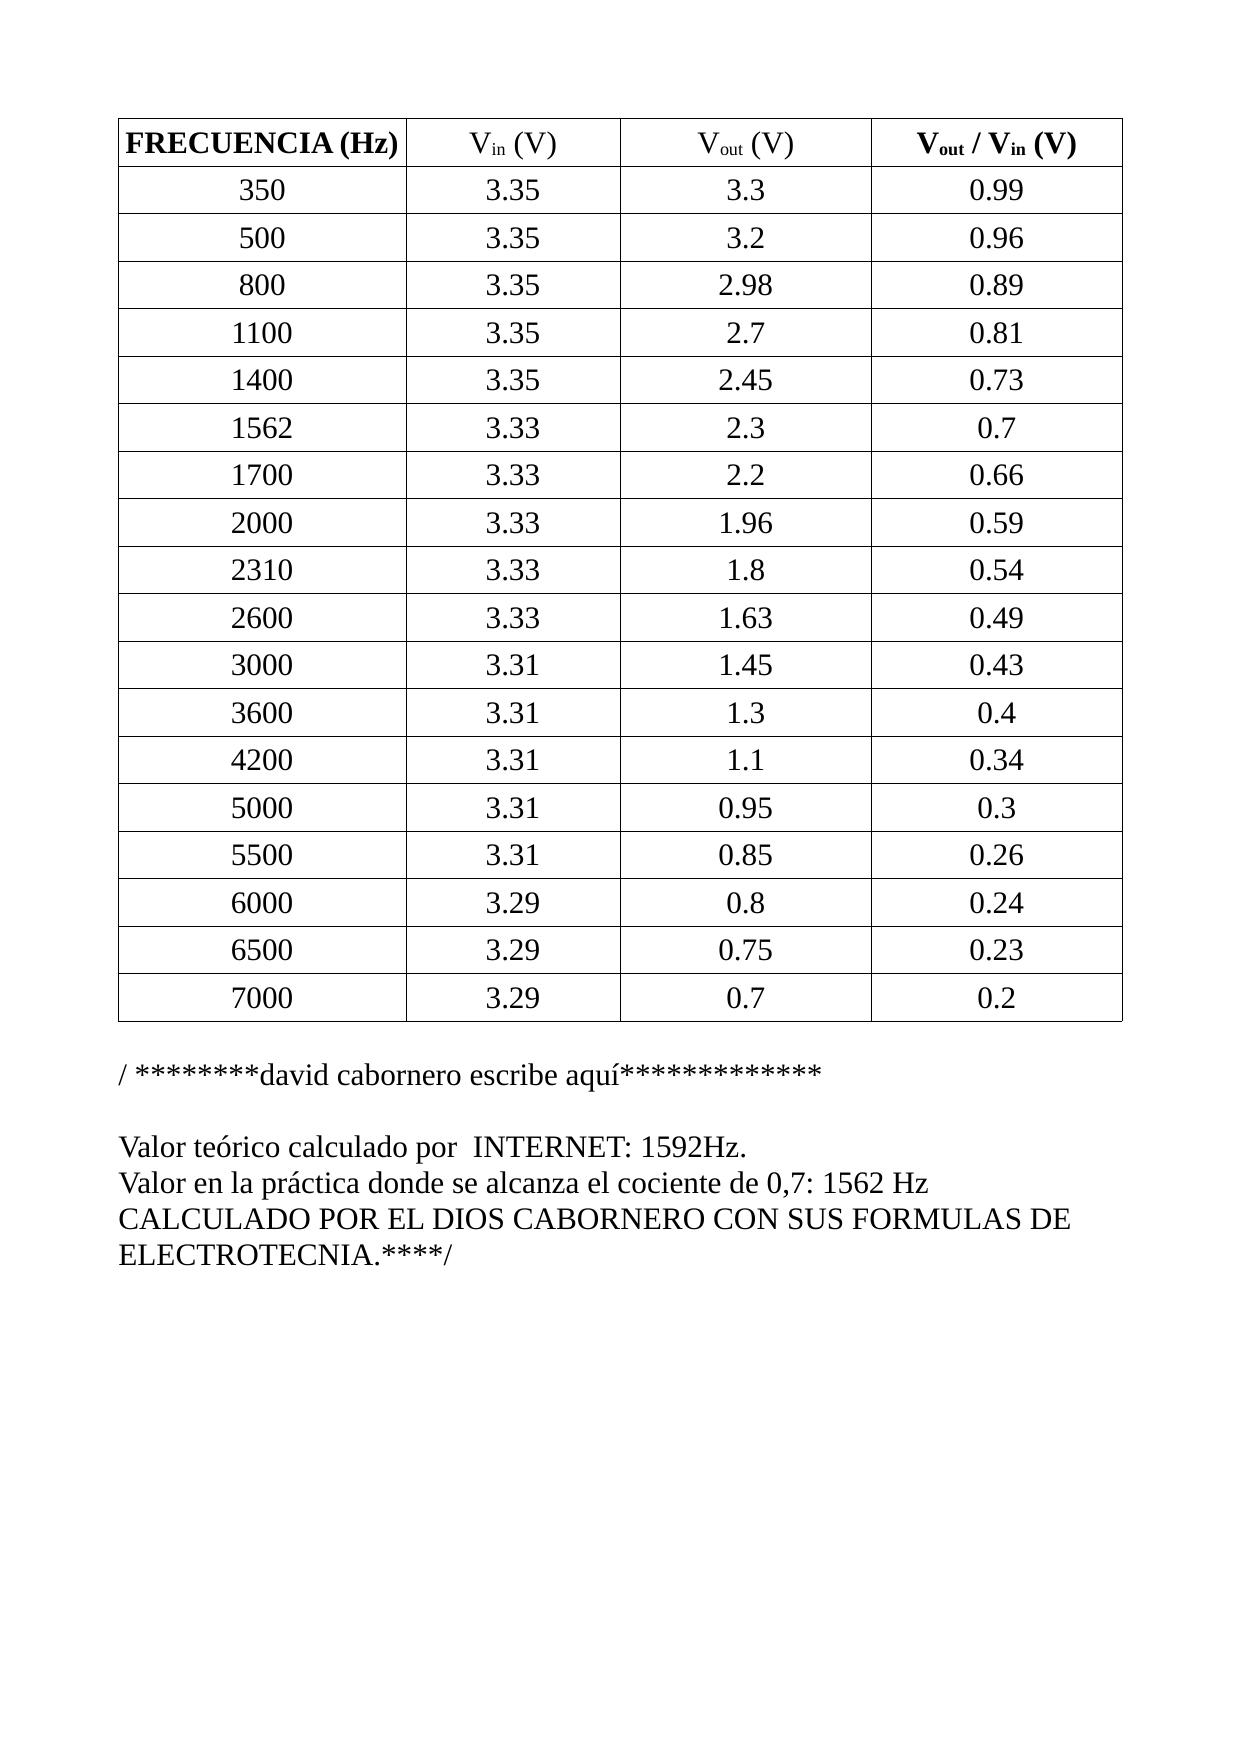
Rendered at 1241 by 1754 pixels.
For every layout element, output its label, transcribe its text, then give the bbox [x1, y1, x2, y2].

table_cell 1400 [119, 357, 406, 403]
table_cell 0,3 [872, 784, 1122, 831]
table_header Vout / Vin (V) [872, 119, 1122, 166]
table_cell 3,35 [407, 309, 620, 356]
table_cell 1,63 [621, 594, 871, 641]
table_header FRECUENCIA (Hz) [119, 119, 406, 166]
table_cell 2,98 [621, 262, 871, 308]
table_cell 3,2 [621, 214, 871, 261]
text / ********david cabornero escribe aquí************* [118, 1057, 1122, 1093]
table_cell 3,31 [407, 689, 620, 736]
table_header Vout (V) [621, 119, 871, 166]
table_cell 2600 [119, 594, 406, 641]
table_cell 0,66 [872, 452, 1122, 498]
table_cell 0,85 [621, 832, 871, 878]
table_cell 0,59 [872, 499, 1122, 546]
table_cell 1,8 [621, 547, 871, 593]
table_cell 500 [119, 214, 406, 261]
table_cell 0,49 [872, 594, 1122, 641]
table_cell 0,89 [872, 262, 1122, 308]
table_cell 3,31 [407, 642, 620, 688]
table_cell 5000 [119, 784, 406, 831]
table_cell 6500 [119, 927, 406, 973]
table_cell 3,29 [407, 927, 620, 973]
table_cell 3,33 [407, 404, 620, 451]
text Valor teórico calculado por INTERNET: 1592Hz. [118, 1128, 1122, 1164]
table_cell 3,29 [407, 974, 620, 1021]
table_cell 0,24 [872, 879, 1122, 926]
table_cell 0,7 [872, 404, 1122, 451]
table_cell 0,8 [621, 879, 871, 926]
table_cell 0,81 [872, 309, 1122, 356]
table_cell 3,29 [407, 879, 620, 926]
table_cell 0,54 [872, 547, 1122, 593]
table_cell 3000 [119, 642, 406, 688]
table_cell 0,43 [872, 642, 1122, 688]
table_cell 0,2 [872, 974, 1122, 1021]
table_cell 3600 [119, 689, 406, 736]
table_cell 2310 [119, 547, 406, 593]
table_cell 0,73 [872, 357, 1122, 403]
table_cell 3,33 [407, 547, 620, 593]
table_cell 4200 [119, 737, 406, 783]
table_header Vin (V) [407, 119, 620, 166]
table_cell 2,45 [621, 357, 871, 403]
table_cell 1,1 [621, 737, 871, 783]
table_cell 2,3 [621, 404, 871, 451]
table_cell 0,23 [872, 927, 1122, 973]
table_cell 2000 [119, 499, 406, 546]
table_cell 350 [119, 167, 406, 213]
table_cell 1,3 [621, 689, 871, 736]
table_cell 3,31 [407, 737, 620, 783]
table_cell 1,96 [621, 499, 871, 546]
table_cell 3,35 [407, 262, 620, 308]
text Valor en la práctica donde se alcanza el cociente de 0,7: 1562 Hz CALCULADO POR EL DIOS CABORNERO CON SUS FORMULAS DE ELECTROTECNIA.****/ [118, 1164, 1122, 1272]
table_cell 3,33 [407, 452, 620, 498]
table_cell 0,7 [621, 974, 871, 1021]
table_cell 5500 [119, 832, 406, 878]
table_cell 1100 [119, 309, 406, 356]
table_cell 0,34 [872, 737, 1122, 783]
table_cell 3,35 [407, 357, 620, 403]
table_cell 3,33 [407, 594, 620, 641]
table_cell 800 [119, 262, 406, 308]
table_cell 3,31 [407, 832, 620, 878]
table_cell 1,45 [621, 642, 871, 688]
table_cell 3,33 [407, 499, 620, 546]
table_cell 3,35 [407, 167, 620, 213]
table_cell 0,96 [872, 214, 1122, 261]
table_cell 1700 [119, 452, 406, 498]
table_cell 0,99 [872, 167, 1122, 213]
table_cell 2,2 [621, 452, 871, 498]
table_cell 0,75 [621, 927, 871, 973]
table_cell 3,35 [407, 214, 620, 261]
table_cell 0,4 [872, 689, 1122, 736]
table_cell 3,31 [407, 784, 620, 831]
table_cell 7000 [119, 974, 406, 1021]
table_cell 0,95 [621, 784, 871, 831]
table_cell 6000 [119, 879, 406, 926]
table_cell 0,26 [872, 832, 1122, 878]
table_cell 3,3 [621, 167, 871, 213]
table_cell 2,7 [621, 309, 871, 356]
table_cell 1562 [119, 404, 406, 451]
